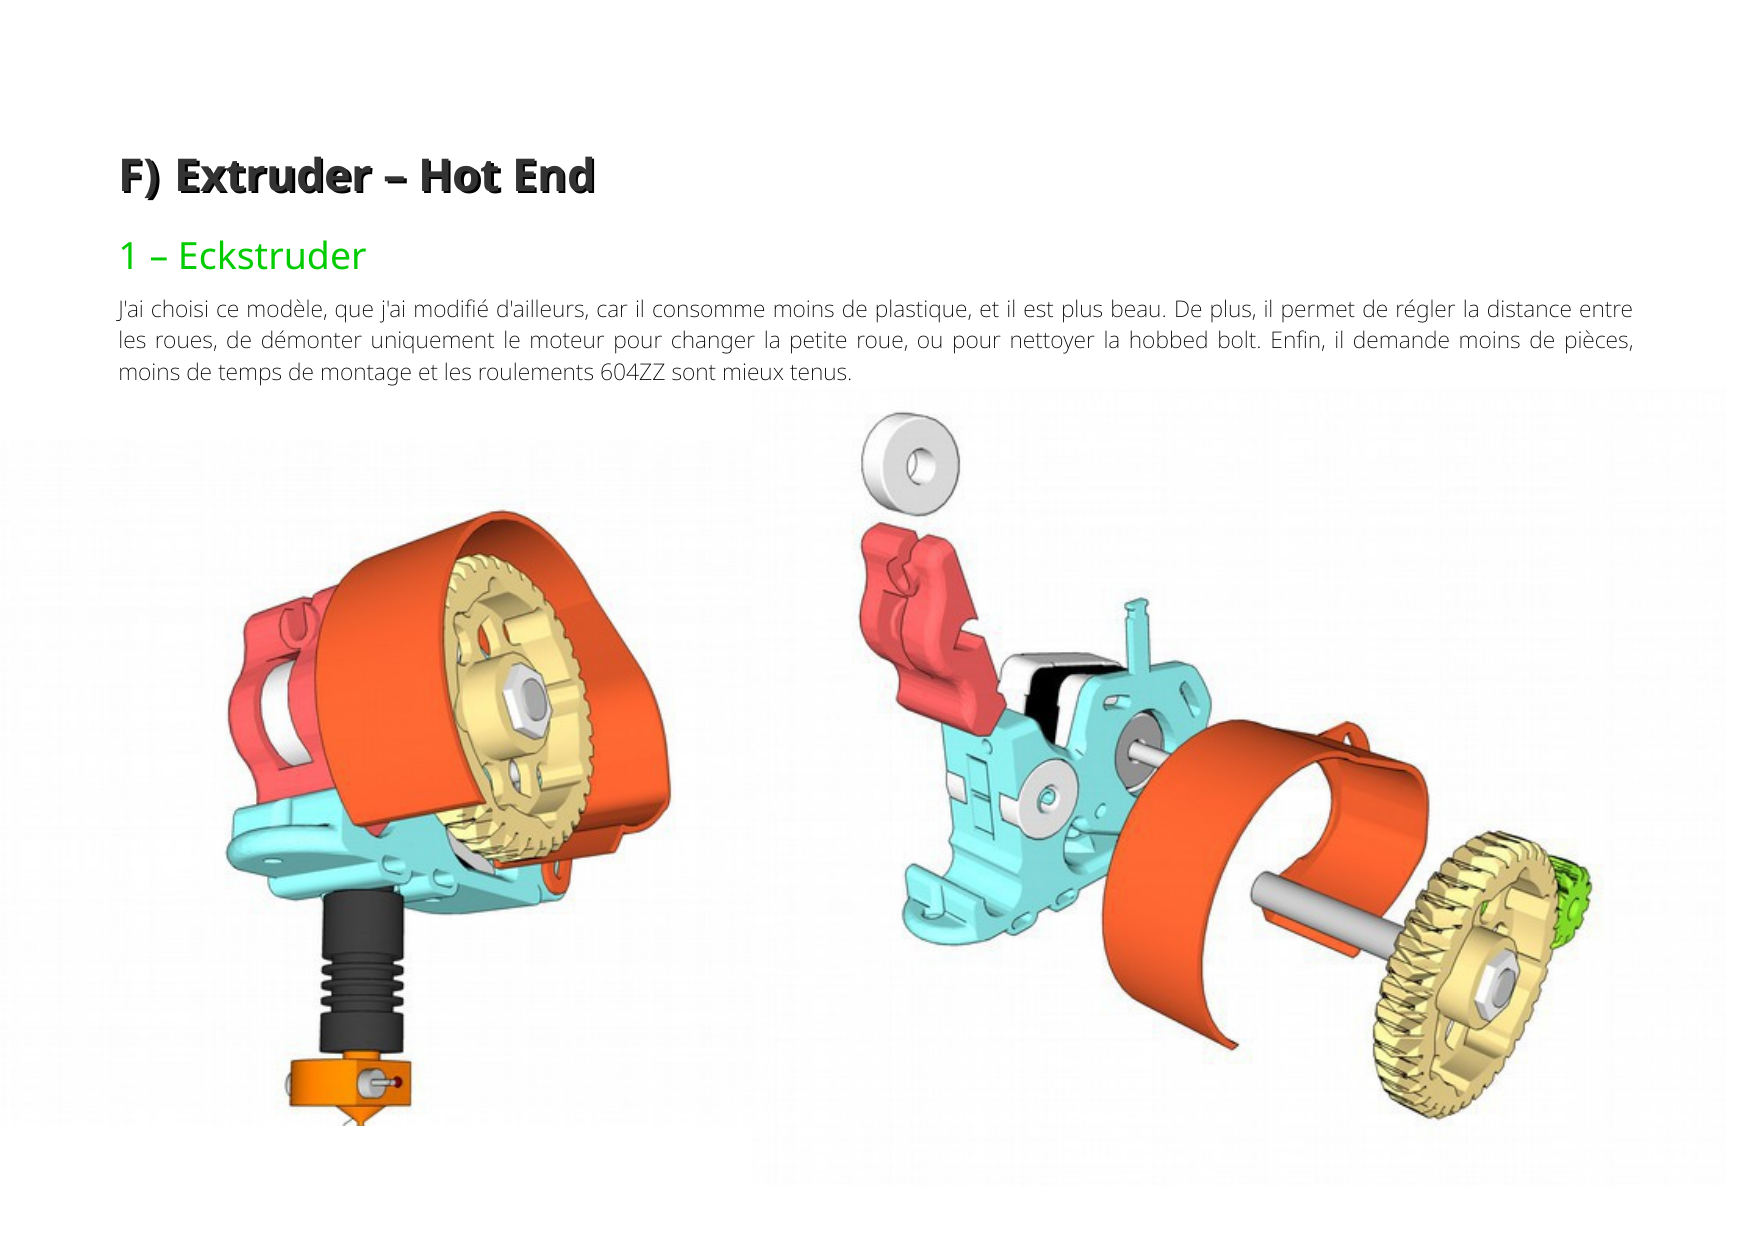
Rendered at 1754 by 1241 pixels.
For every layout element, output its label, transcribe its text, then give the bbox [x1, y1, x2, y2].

subtitle Extruder – Hot End [118, 143, 1636, 205]
subtitle 1 – Eckstruder [118, 230, 1636, 281]
picture [0, 388, 1727, 1188]
text J'ai choisi ce modèle, que j'ai modifié d'ailleurs, car il consomme moins de plastique, et il est plus beau. De plus, il permet de régler la distance entre les roues, de démonter uniquement le moteur pour changer la petite roue, ou pour nettoyer la hobbed bolt. Enfin, il demande moins de pièces, moins de temps de montage et les roulements 604ZZ sont mieux tenus. [118, 293, 1636, 387]
